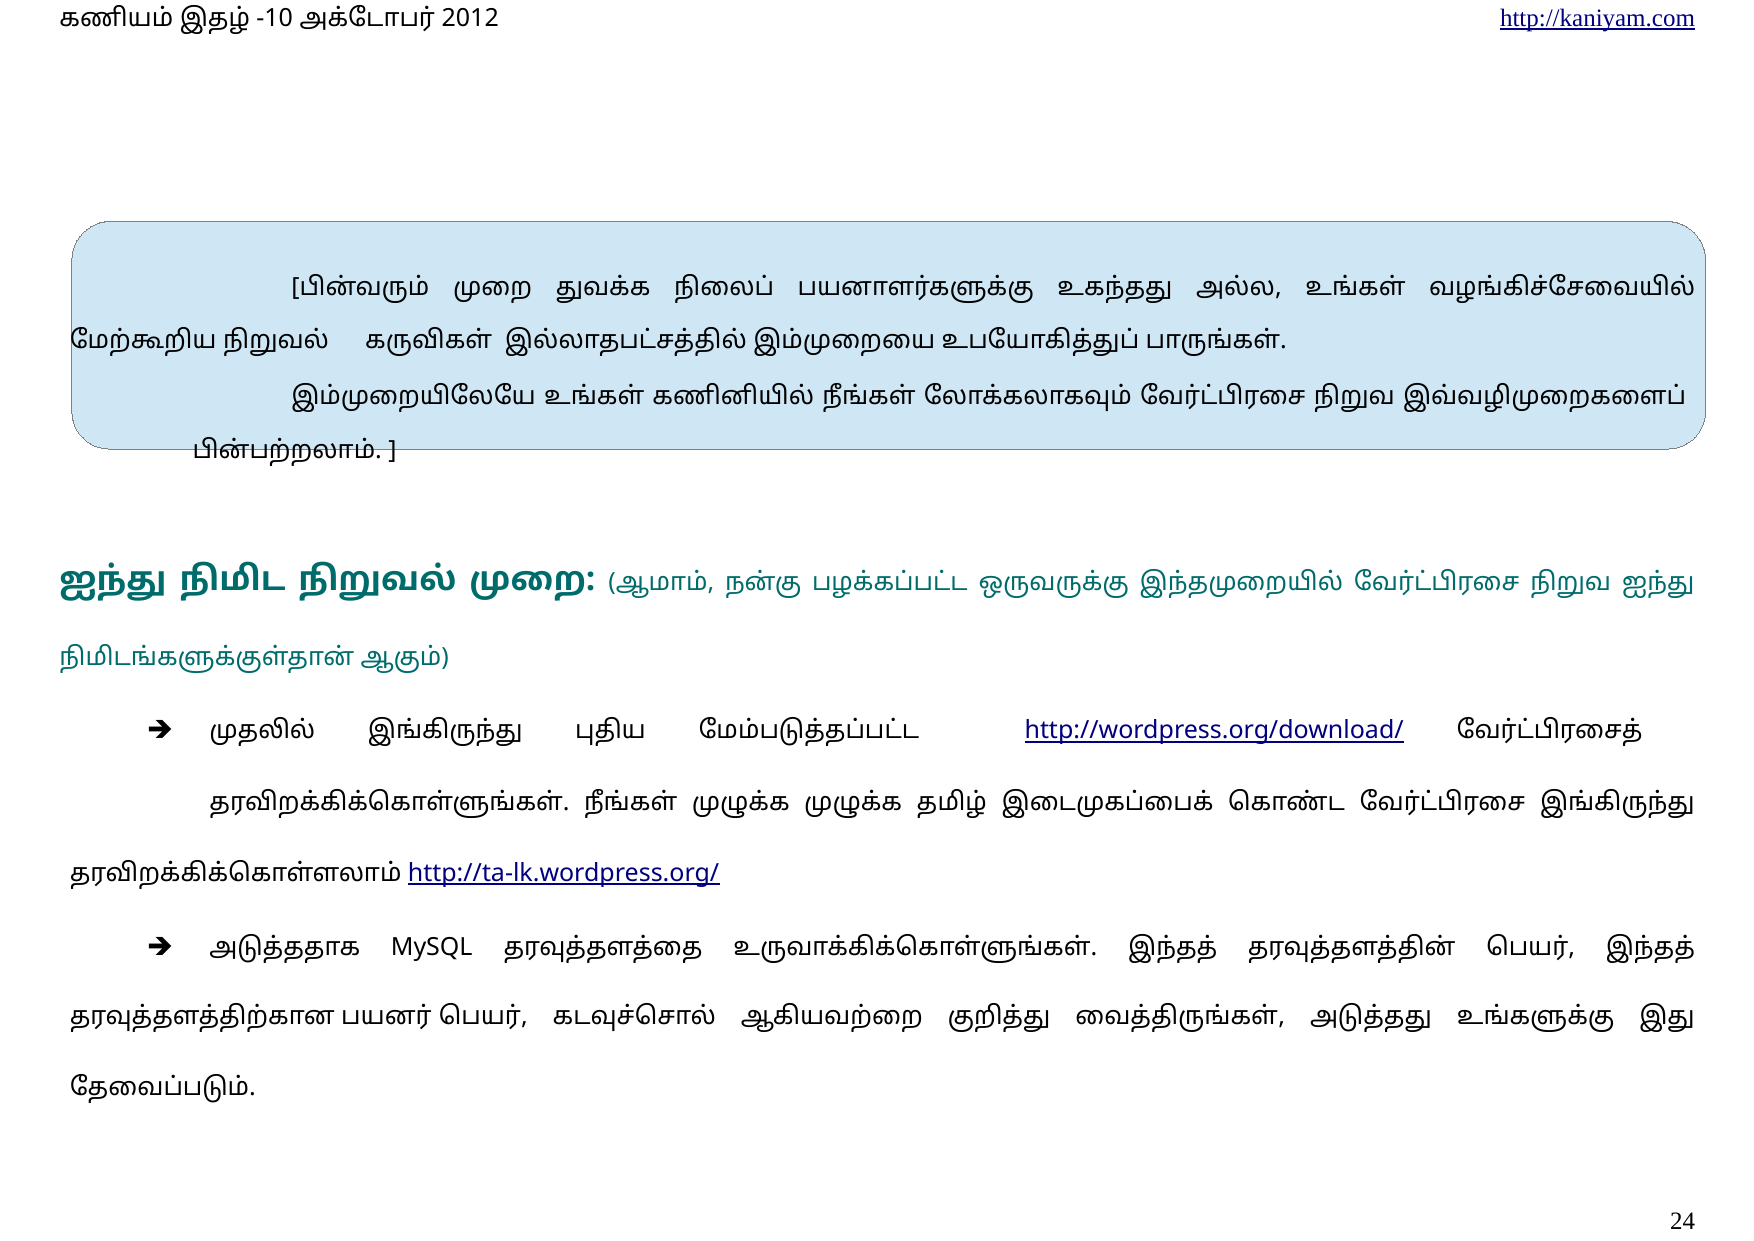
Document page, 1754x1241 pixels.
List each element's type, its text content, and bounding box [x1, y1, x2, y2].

list முதலில் இங்கிருந்து புதிய மேம்படுத்தப்பட்ட http://wordpress.org/download/ வேர்ட்பிரசைத் தரவிறக்கிக்கொள்ளுங்கள். நீங்கள் முழுக்க முழுக்க தமிழ் இடைமுகப்பைக் கொண்ட வேர்ட்பிரசை இங்கிருந்து தரவிறக்கிக்கொள்ளலாம் http://ta-lk.wordpress.org/ [69, 712, 1695, 891]
text இம்முறையிலேயே உங்கள் கணினியில் நீங்கள் லோக்கலாகவும் வேர்ட்பிரசை நிறுவ இவ்வழிமுறைகளைப் பின்பற்றலாம். ] [69, 377, 1695, 468]
text ஐந்து நிமிட நிறுவல் முறை: (ஆமாம், நன்கு பழக்கப்பட்ட ஒருவருக்கு இந்தமுறையில் வேர்ட்பிரசை நிறுவ ஐந்து நிமிடங்களுக்குள்தான் ஆகும்) [59, 555, 1695, 675]
list அடுத்ததாக MySQL தரவுத்தளத்தை உருவாக்கிக்கொள்ளுங்கள். இந்தத் தரவுத்தளத்தின் பெயர், இந்தத் தரவுத்தளத்திற்கான பயனர் பெயர், கடவுச்சொல் ஆகியவற்றை குறித்து வைத்திருங்கள், அடுத்தது உங்களுக்கு இது தேவைப்படும். [69, 928, 1695, 1106]
